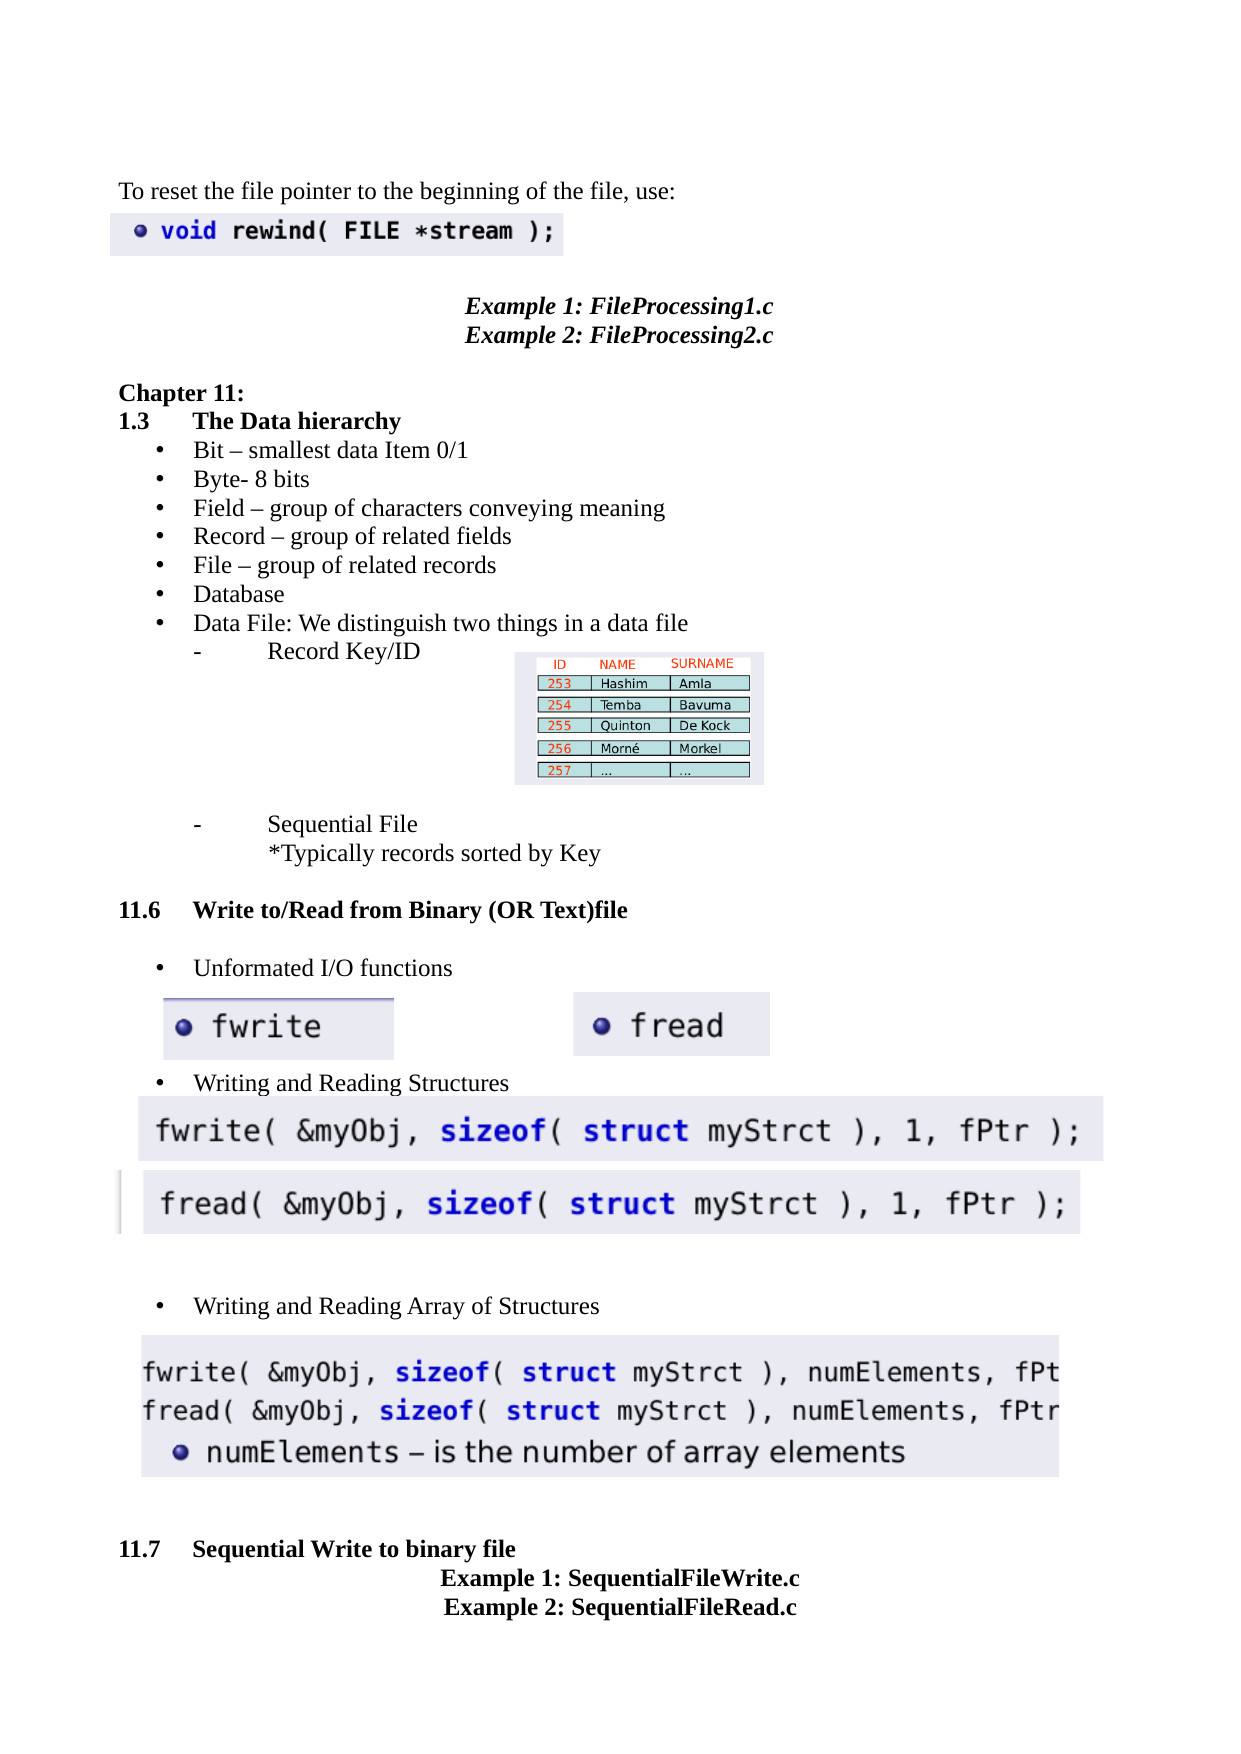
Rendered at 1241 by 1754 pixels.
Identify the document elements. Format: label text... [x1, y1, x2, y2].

text Example 2: FileProcessing2.c [118, 320, 1122, 349]
list Unformated I/O functions [156, 953, 1122, 981]
picture [573, 992, 770, 1056]
list - Sequential File [156, 809, 1122, 838]
list - Record Key/ID [156, 636, 1122, 665]
list Bit – smallest data Item 0/1 [156, 435, 1122, 464]
text Example 1: FileProcessing1.c [118, 291, 1122, 320]
picture [136, 1096, 1104, 1161]
text 11.6 Write to/Read from Binary (OR Text)file [118, 895, 1122, 924]
text Example 1: SequentialFileWrite.c [118, 1563, 1122, 1592]
picture [514, 652, 765, 785]
picture [141, 1335, 1060, 1477]
text To reset the file pointer to the beginning of the file, use: [118, 176, 1122, 205]
list Writing and Reading Structures [156, 1068, 1122, 1096]
list Field – group of characters conveying meaning [156, 493, 1122, 521]
list File – group of related records [156, 550, 1122, 579]
list Writing and Reading Array of Structures [156, 1291, 1122, 1320]
text 1.3 The Data hierarchy [118, 406, 1122, 435]
list Byte- 8 bits [156, 464, 1122, 493]
picture [110, 213, 564, 256]
picture [114, 1170, 1081, 1234]
list Database [156, 579, 1122, 608]
picture [163, 998, 395, 1060]
list Data File: We distinguish two things in a data file [156, 608, 1122, 636]
text Chapter 11: [118, 378, 1122, 406]
list Record – group of related fields [156, 521, 1122, 550]
text Example 2: SequentialFileRead.c [118, 1592, 1122, 1621]
text 11.7 Sequential Write to binary file [118, 1534, 1122, 1563]
list *Typically records sorted by Key [231, 838, 1122, 866]
